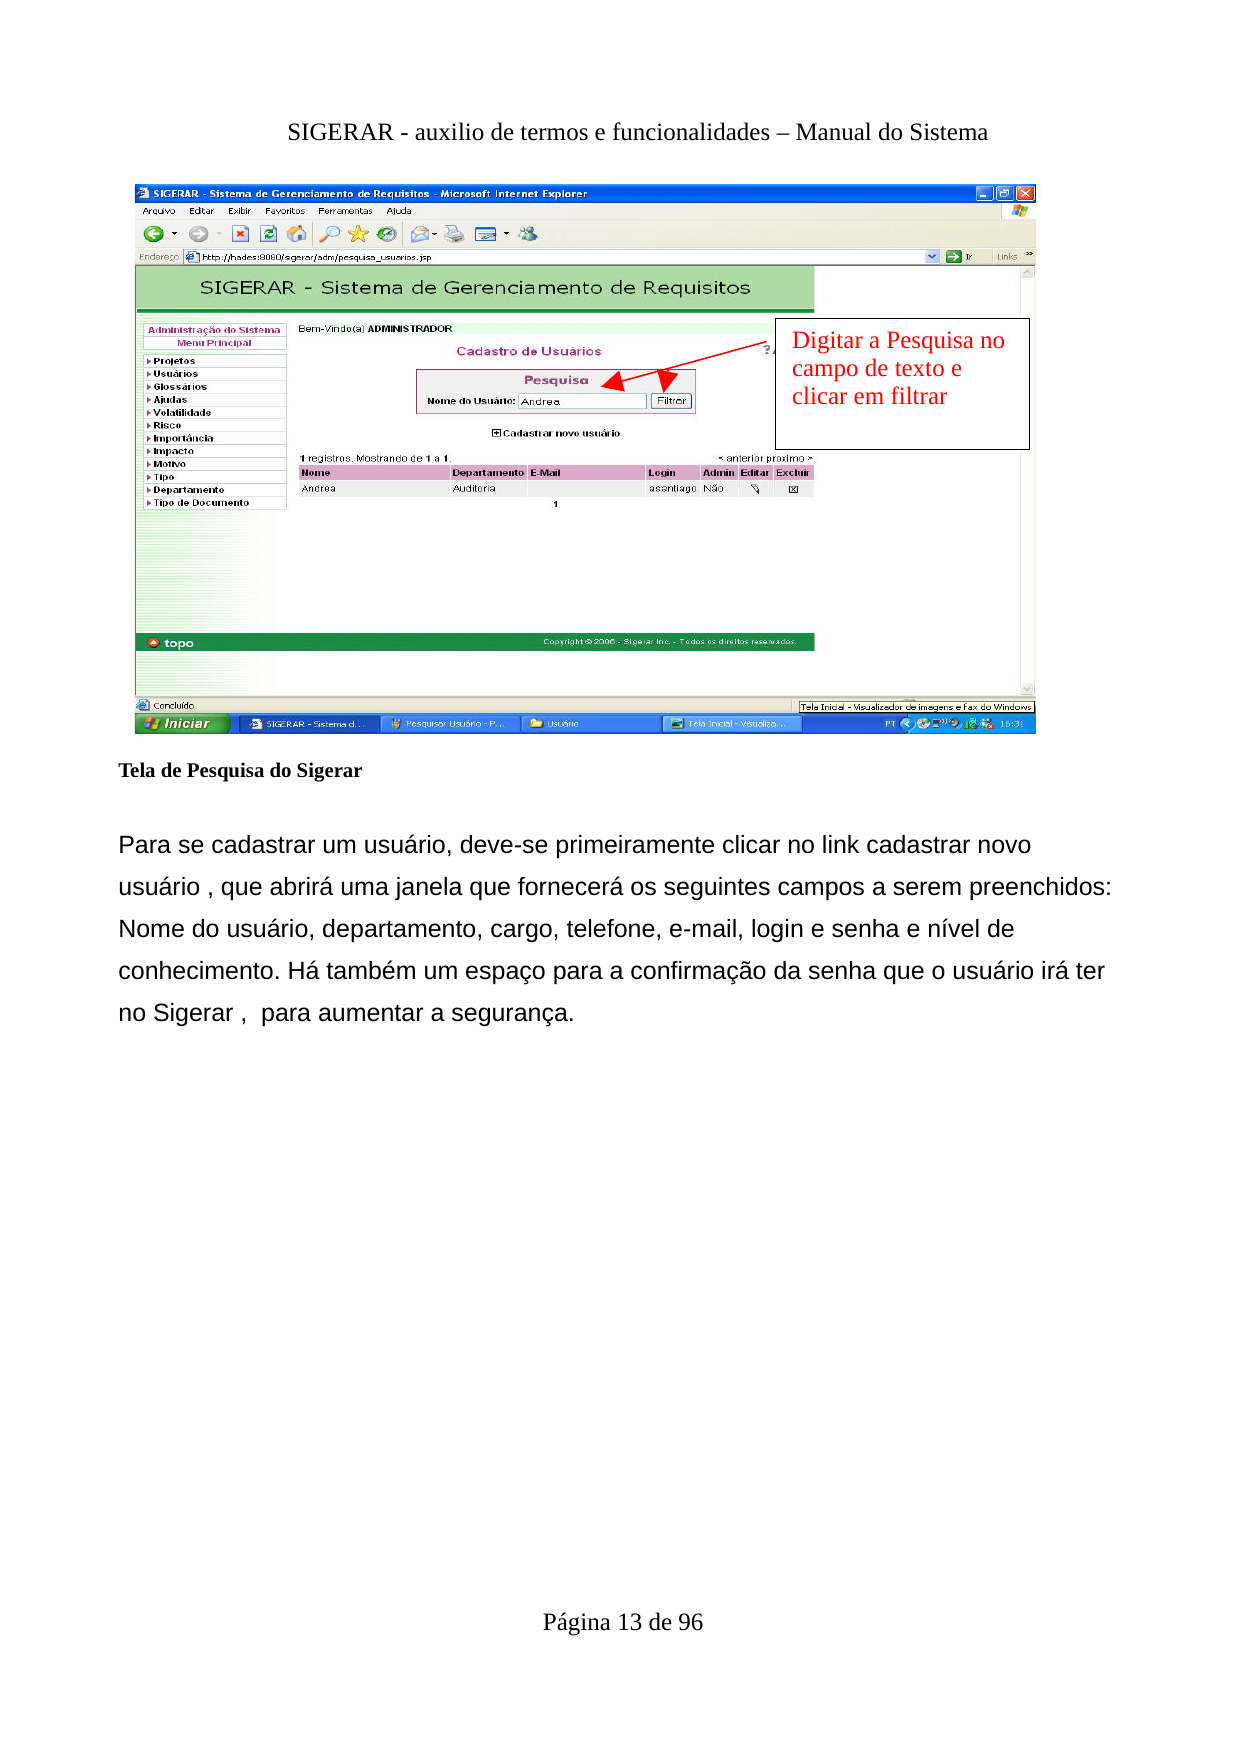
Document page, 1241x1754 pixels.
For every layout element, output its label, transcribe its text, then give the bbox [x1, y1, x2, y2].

text Tela de Pesquisa do Sigerar [118, 759, 1134, 782]
text Digitar a Pesquisa no campo de texto e clicar em filtrar [792, 326, 1013, 409]
text Para se cadastrar um usuário, deve-se primeiramente clicar no link cadastrar novo usuário , que abrirá uma janela que fornecerá os seguintes campos a serem preenchidos: Nome do usuário, departamento, cargo, telefone, e-mail, login e senha e nível de conhecimento. Há também um espaço para a confirmação da senha que o usuário irá ter no Sigerar , para aumentar a segurança. [118, 831, 1134, 1026]
picture [134, 184, 1036, 734]
